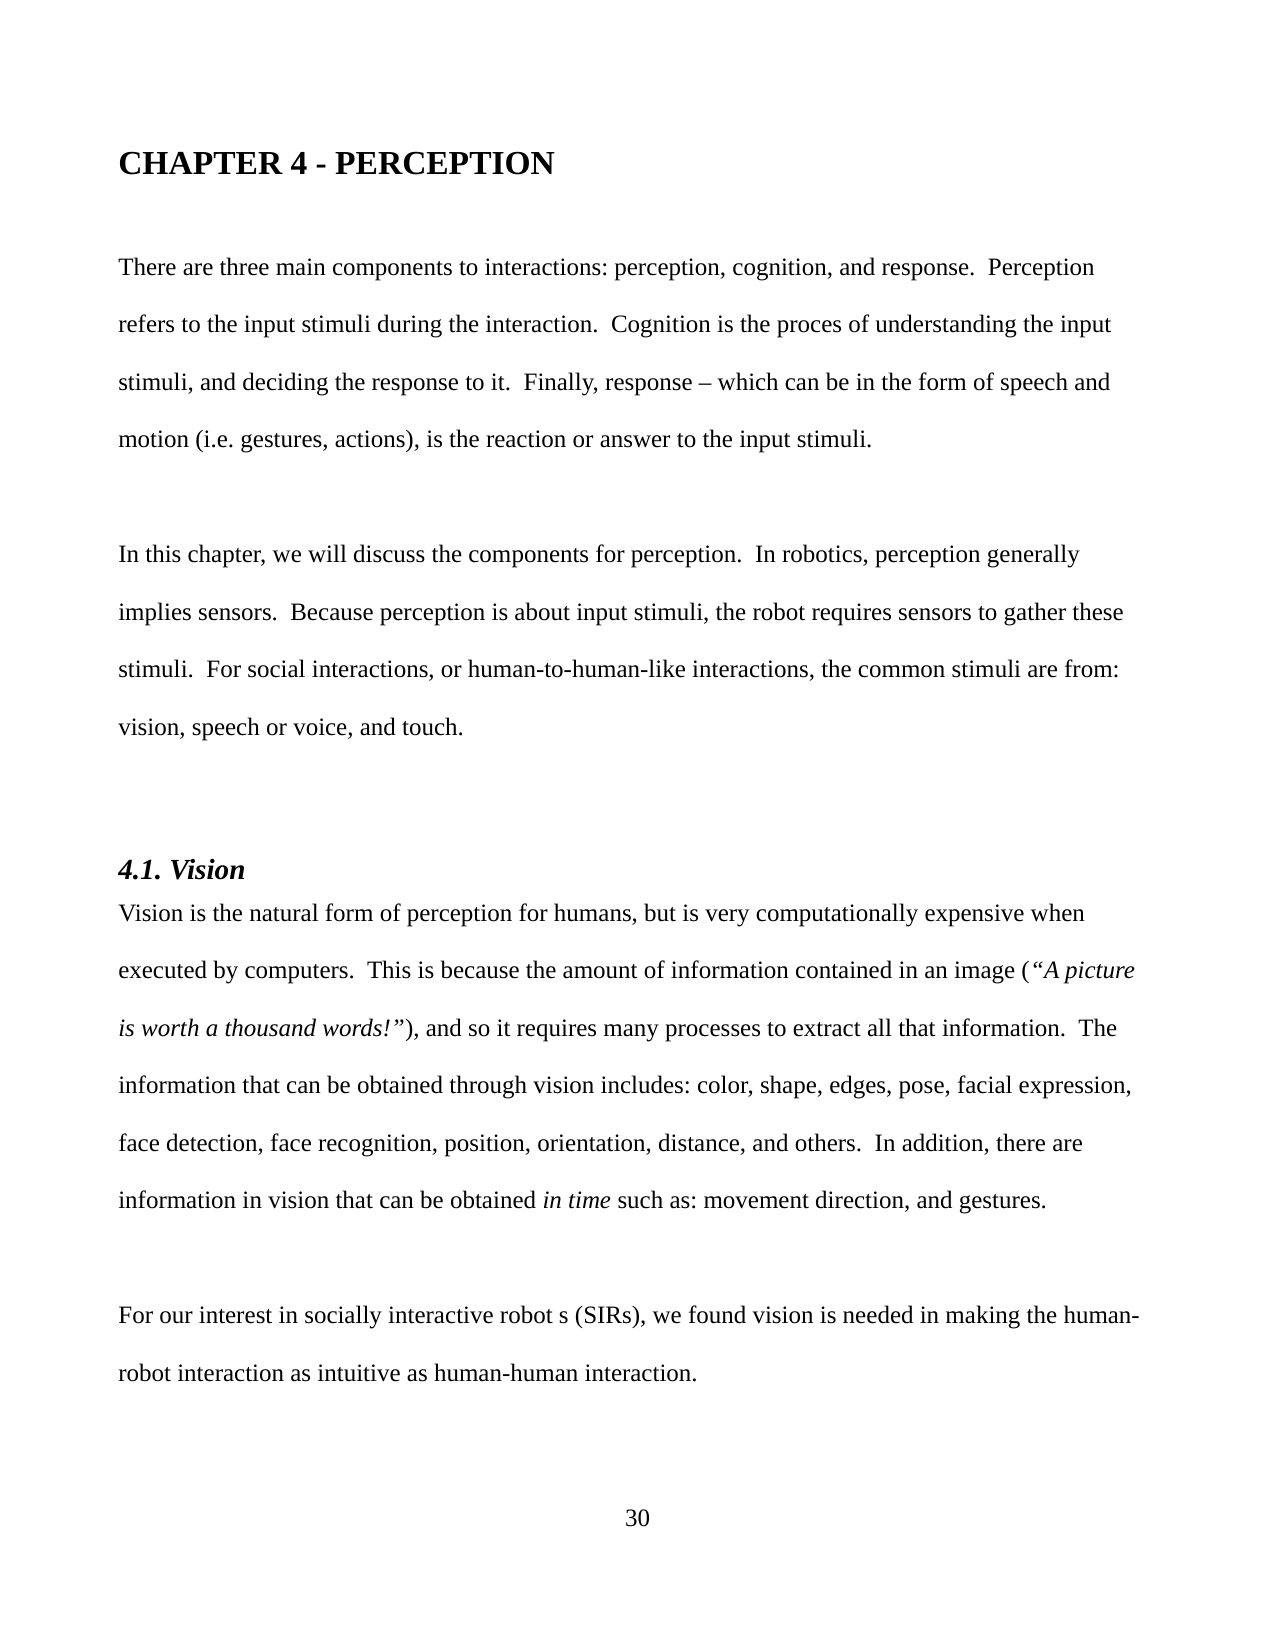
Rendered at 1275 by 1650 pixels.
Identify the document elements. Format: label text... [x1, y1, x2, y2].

subtitle 4.1. Vision [118, 852, 1157, 885]
subtitle CHAPTER 4 - PERCEPTION [118, 143, 1157, 182]
text For our interest in socially interactive robot s (SIRs), we found vision is needed in making the human-robot interaction as intuitive as human-human interaction. [118, 1300, 1157, 1387]
text There are three main components to interactions: perception, cognition, and response. Perception refers to the input stimuli during the interaction. Cognition is the proces of understanding the input stimuli, and deciding the response to it. Finally, response – which can be in the form of speech and motion (i.e. gestures, actions), is the reaction or answer to the input stimuli. [118, 252, 1157, 453]
text In this chapter, we will discuss the components for perception. In robotics, perception generally implies sensors. Because perception is about input stimuli, the robot requires sensors to gather these stimuli. For social interactions, or human-to-human-like interactions, the common stimuli are from: vision, speech or voice, and touch. [118, 539, 1157, 741]
text Vision is the natural form of perception for humans, but is very computationally expensive when executed by computers. This is because the amount of information contained in an image (“A picture is worth a thousand words!”), and so it requires many processes to extract all that information. The information that can be obtained through vision includes: color, shape, edges, pose, facial expression, face detection, face recognition, position, orientation, distance, and others. In addition, there are information in vision that can be obtained in time such as: movement direction, and gestures. [118, 898, 1157, 1214]
